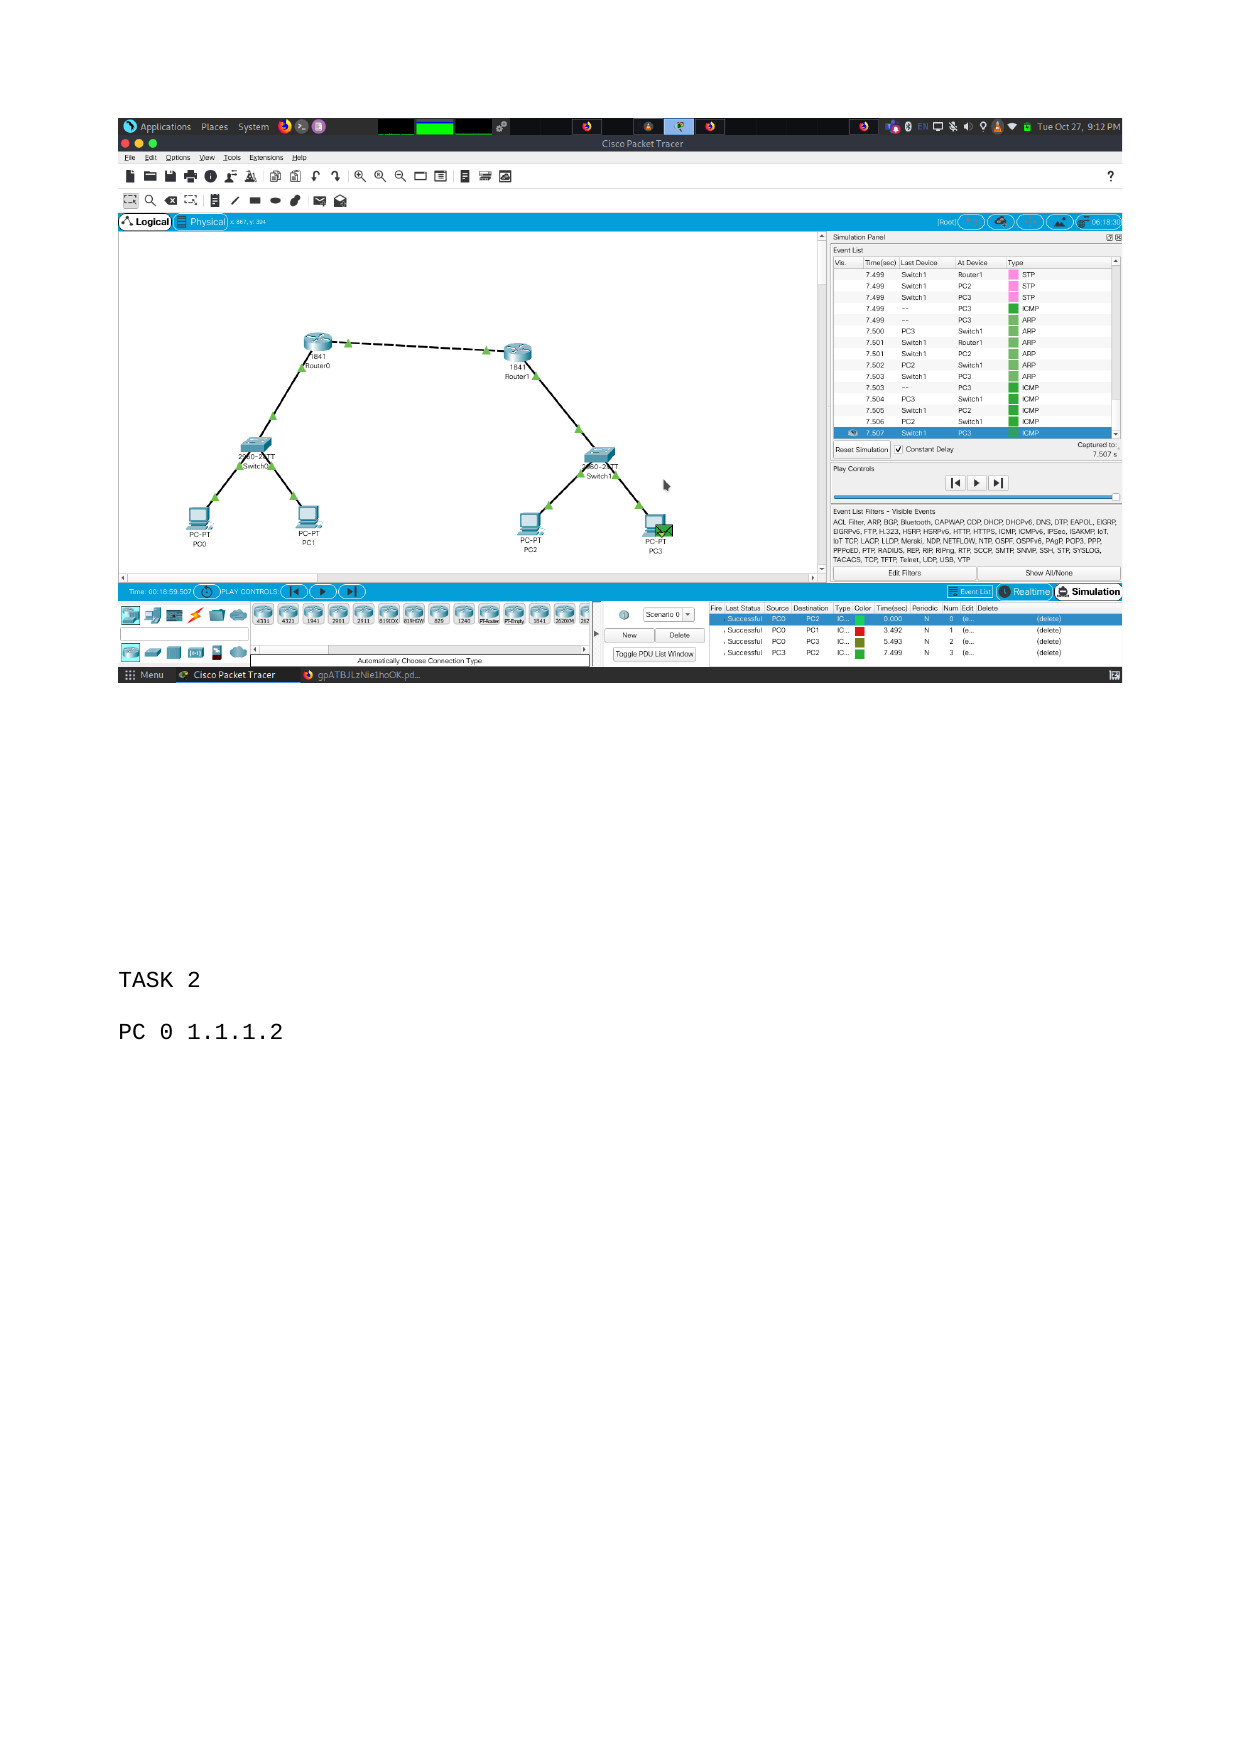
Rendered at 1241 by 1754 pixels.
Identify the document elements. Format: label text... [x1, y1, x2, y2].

picture [999, 586, 1010, 597]
picture [1078, 221, 1084, 229]
picture [118, 118, 1123, 683]
picture [996, 217, 1006, 226]
text PC 0 1.1.1.2 [118, 1020, 1122, 1046]
text TASK 2 [118, 968, 1122, 994]
